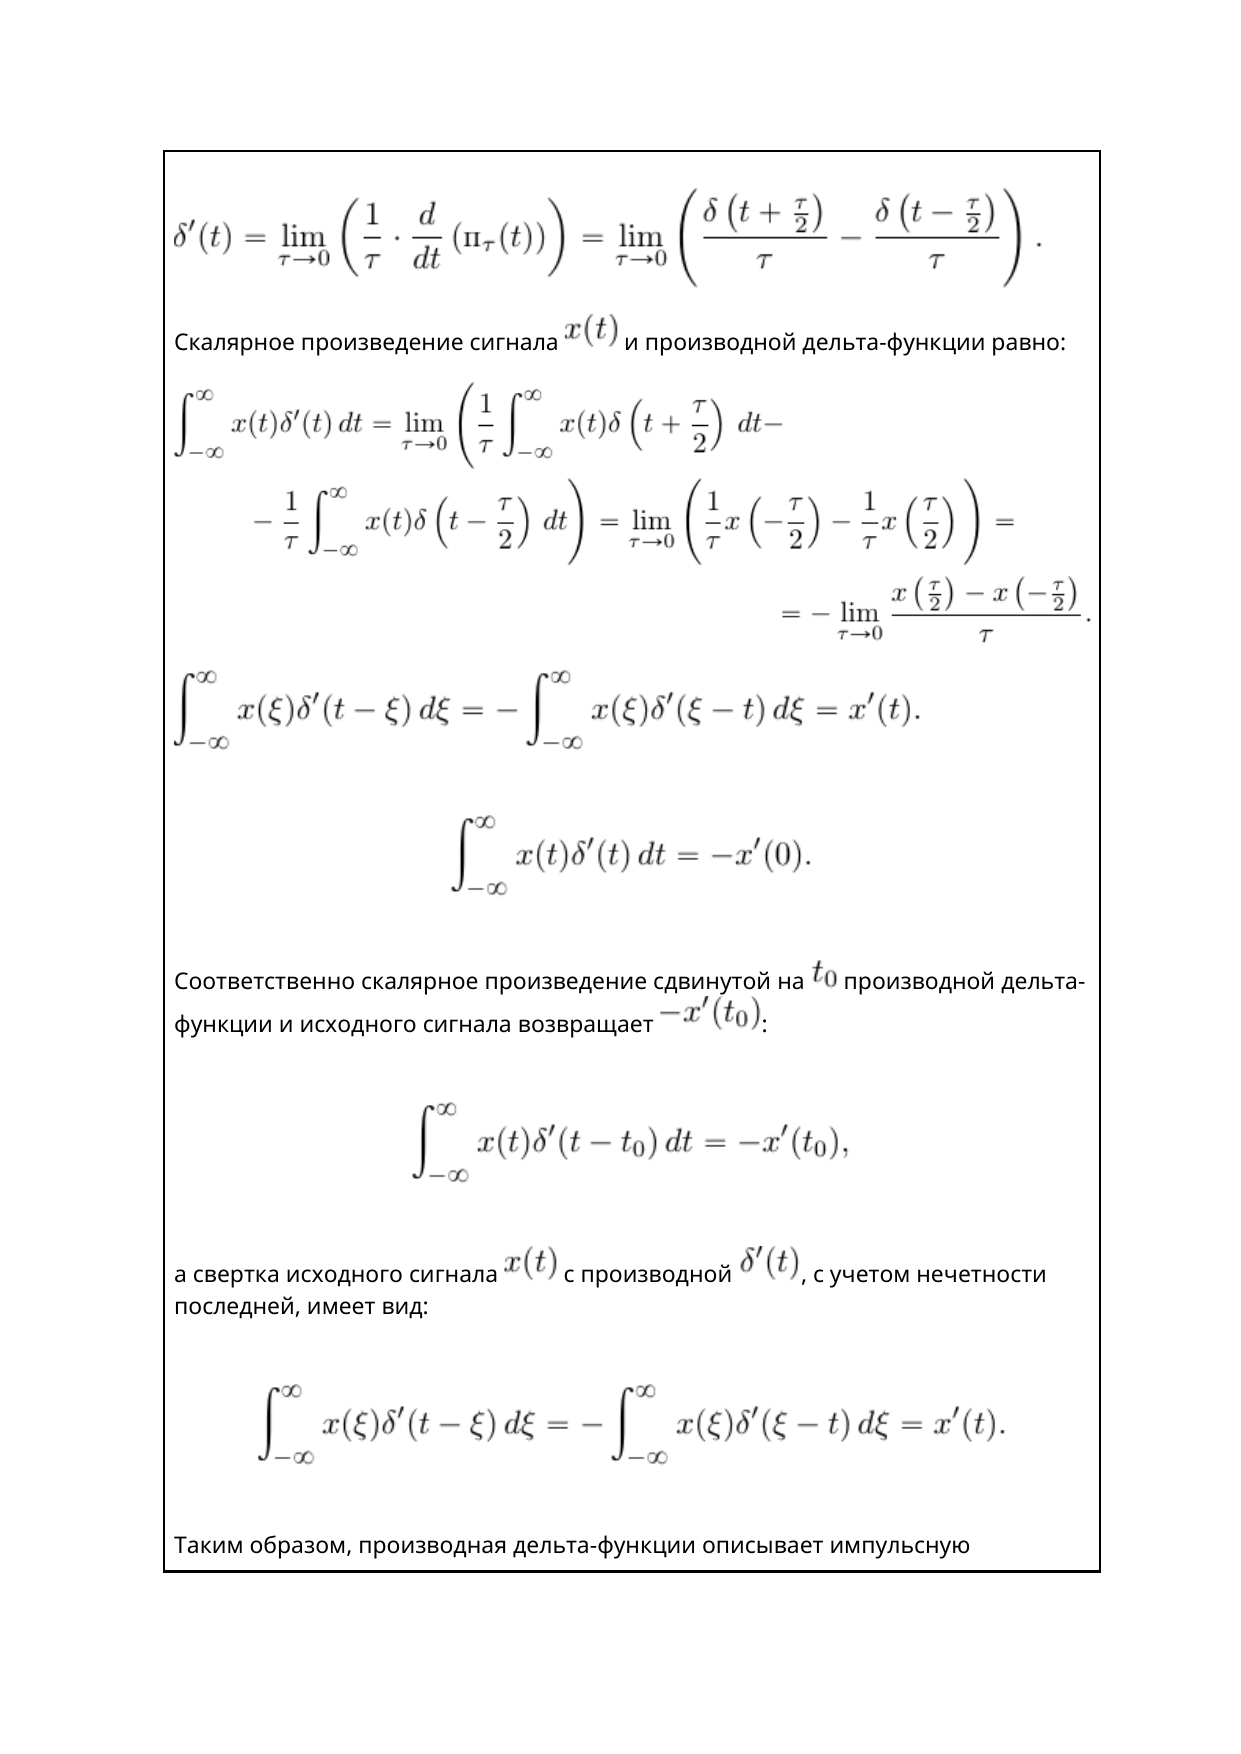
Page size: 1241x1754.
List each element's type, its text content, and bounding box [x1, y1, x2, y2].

picture [173, 381, 1092, 645]
picture [450, 814, 813, 898]
picture [411, 1101, 852, 1185]
picture [173, 187, 1045, 289]
picture [564, 314, 618, 350]
table_cell Скалярное произведение сигнала и производной дельта-функции равно: Соответственно скалярное произведение сдвинутой на производной дельта-функции и исходного сигнала возвращает : а свертка исходного сигнала с производной , с учетом нечетности последней, имеет вид: Таким образом, производная дельта-функции описывает импульсную [165, 152, 1099, 1570]
picture [738, 1246, 801, 1283]
picture [660, 996, 762, 1033]
picture [258, 1383, 1005, 1467]
picture [173, 669, 921, 752]
picture [810, 960, 838, 990]
picture [504, 1246, 558, 1283]
